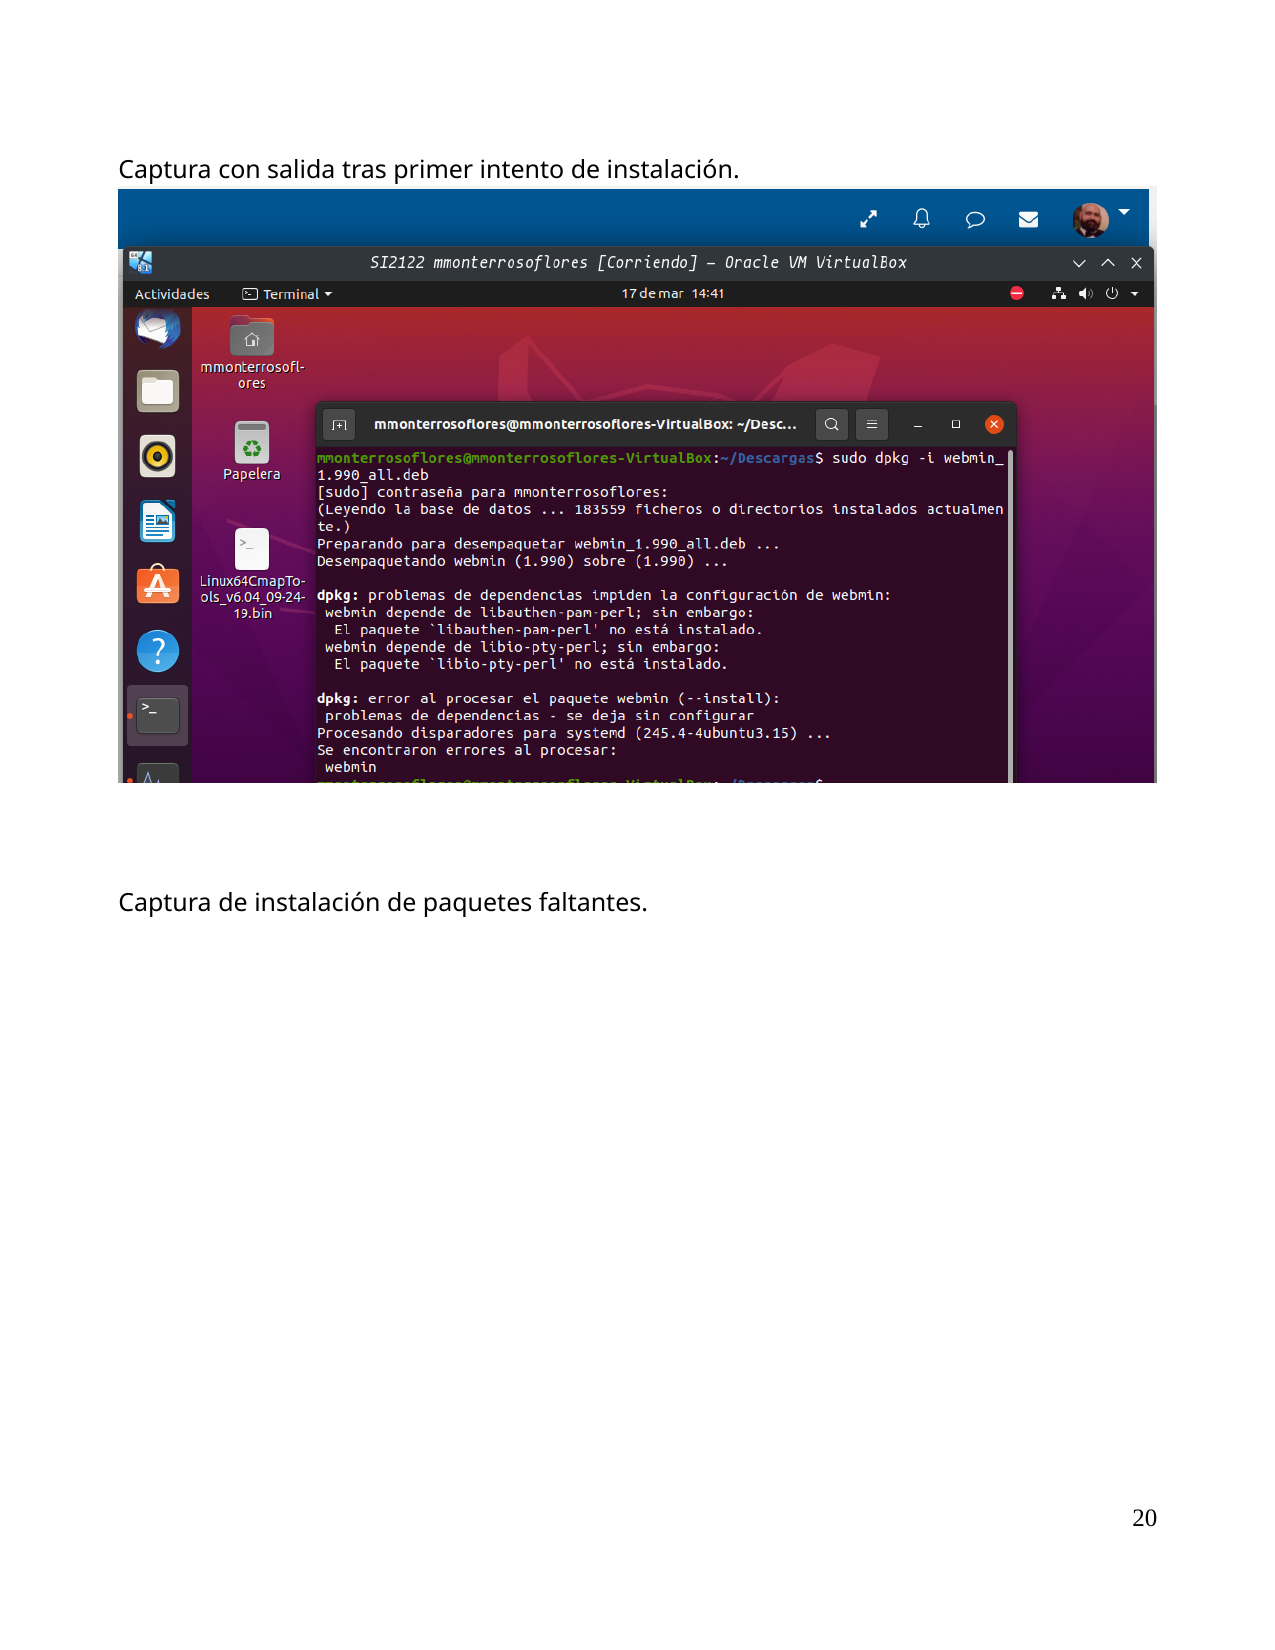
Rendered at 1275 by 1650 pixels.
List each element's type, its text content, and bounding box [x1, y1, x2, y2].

text Captura de instalación de paquetes faltantes. [118, 884, 1157, 919]
table_header [118, 783, 1157, 816]
text Captura con salida tras primer intento de instalación. [118, 152, 1157, 186]
picture [118, 186, 1157, 783]
